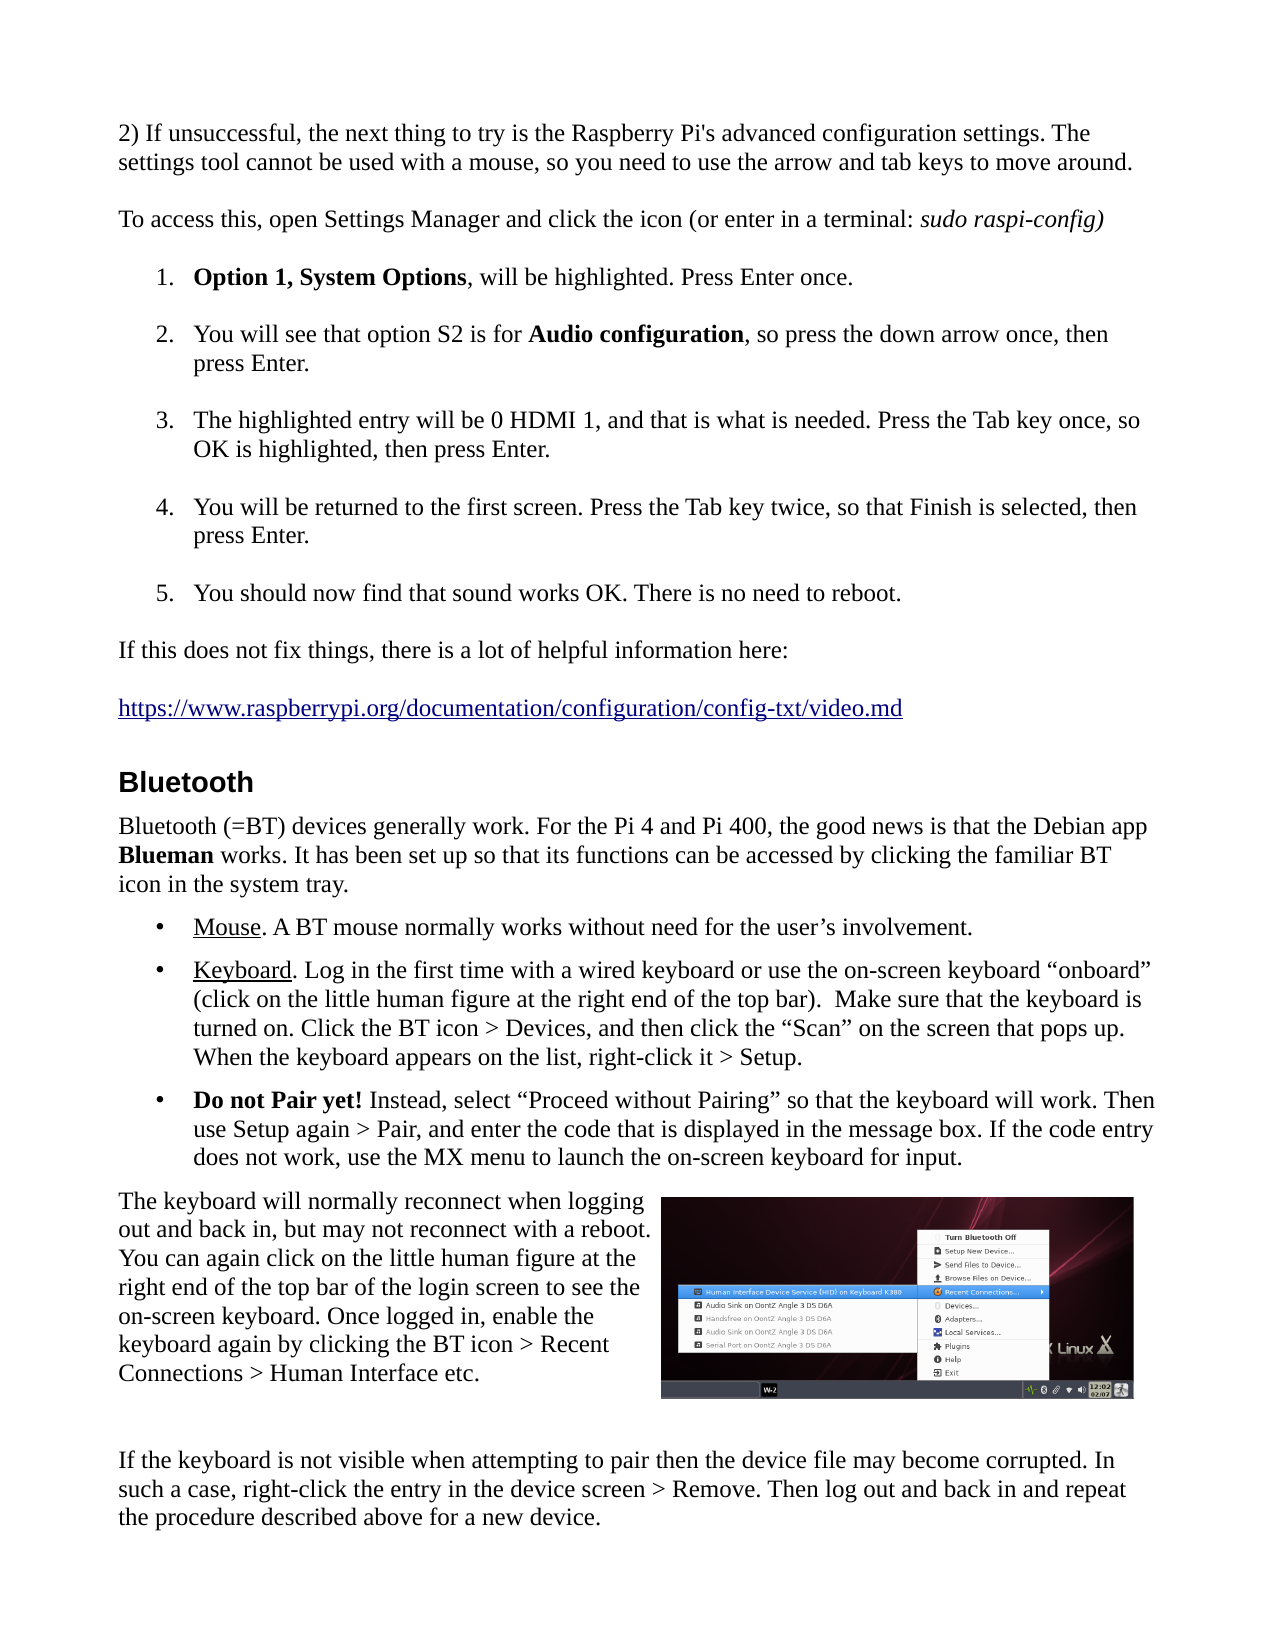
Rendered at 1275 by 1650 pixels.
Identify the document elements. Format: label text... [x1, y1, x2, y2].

list You will see that option S2 is for Audio configuration, so press the down arrow once, then press Enter. [156, 319, 1157, 377]
text Bluetooth (=BT) devices generally work. For the Pi 4 and Pi 400, the good news is that the Debian app Blueman works. It has been set up so that its functions can be accessed by clicking the familiar BT icon in the system tray. [118, 811, 1157, 897]
list Keyboard. Log in the first time with a wired keyboard or use the on-screen keyboard “onboard” (click on the little human figure at the right end of the top bar). Make sure that the keyboard is turned on. Click the BT icon > Devices, and then click the “Scan” on the screen that pops up. When the keyboard appears on the list, right-click it > Setup. [156, 955, 1157, 1070]
text If the keyboard is not visible when attempting to pair then the device file may become corrupted. In such a case, right-click the entry in the device screen > Remove. Then log out and back in and repeat the procedure described above for a new device. [118, 1445, 1157, 1531]
text To access this, open Settings Manager and click the icon (or enter in a terminal: sudo raspi-config) [118, 204, 1157, 233]
list Option 1, System Options, will be highlighted. Press Enter once. [156, 262, 1157, 291]
list Mouse. A BT mouse normally works without need for the user’s involvement. [156, 912, 1157, 941]
list The highlighted entry will be 0 HDMI 1, and that is what is needed. Press the Tab key once, so OK is highlighted, then press Enter. [156, 406, 1157, 463]
text 2) If unsuccessful, the next thing to try is the Raspberry Pi's advanced configuration settings. The settings tool cannot be used with a mouse, so you need to use the arrow and tab keys to move around. [118, 118, 1157, 176]
subtitle Bluetooth [118, 765, 1157, 799]
list Do not Pair yet! Instead, select “Proceed without Pairing” so that the keyboard will work. Then use Setup again > Pair, and enter the code that is displayed in the message box. If the code entry does not work, use the MX menu to launch the on-screen keyboard for input. [156, 1085, 1157, 1171]
list You will be returned to the first screen. Press the Tab key twice, so that Finish is selected, then press Enter. [156, 492, 1157, 549]
text The keyboard will normally reconnect when logging out and back in, but may not reconnect with a reboot. You can again click on the little human figure at the right end of the top bar of the login screen to see the on-screen keyboard. Once logged in, enable the keyboard again by clicking the BT icon > Recent Connections > Human Interface etc. [118, 1186, 1157, 1387]
list You should now find that sound works OK. There is no need to reboot. [156, 578, 1157, 607]
text If this does not fix things, there is a lot of helpful information here: [118, 636, 1157, 664]
picture [661, 1197, 1134, 1399]
text https://www.raspberrypi.org/documentation/configuration/config-txt/video.md [118, 693, 1157, 722]
